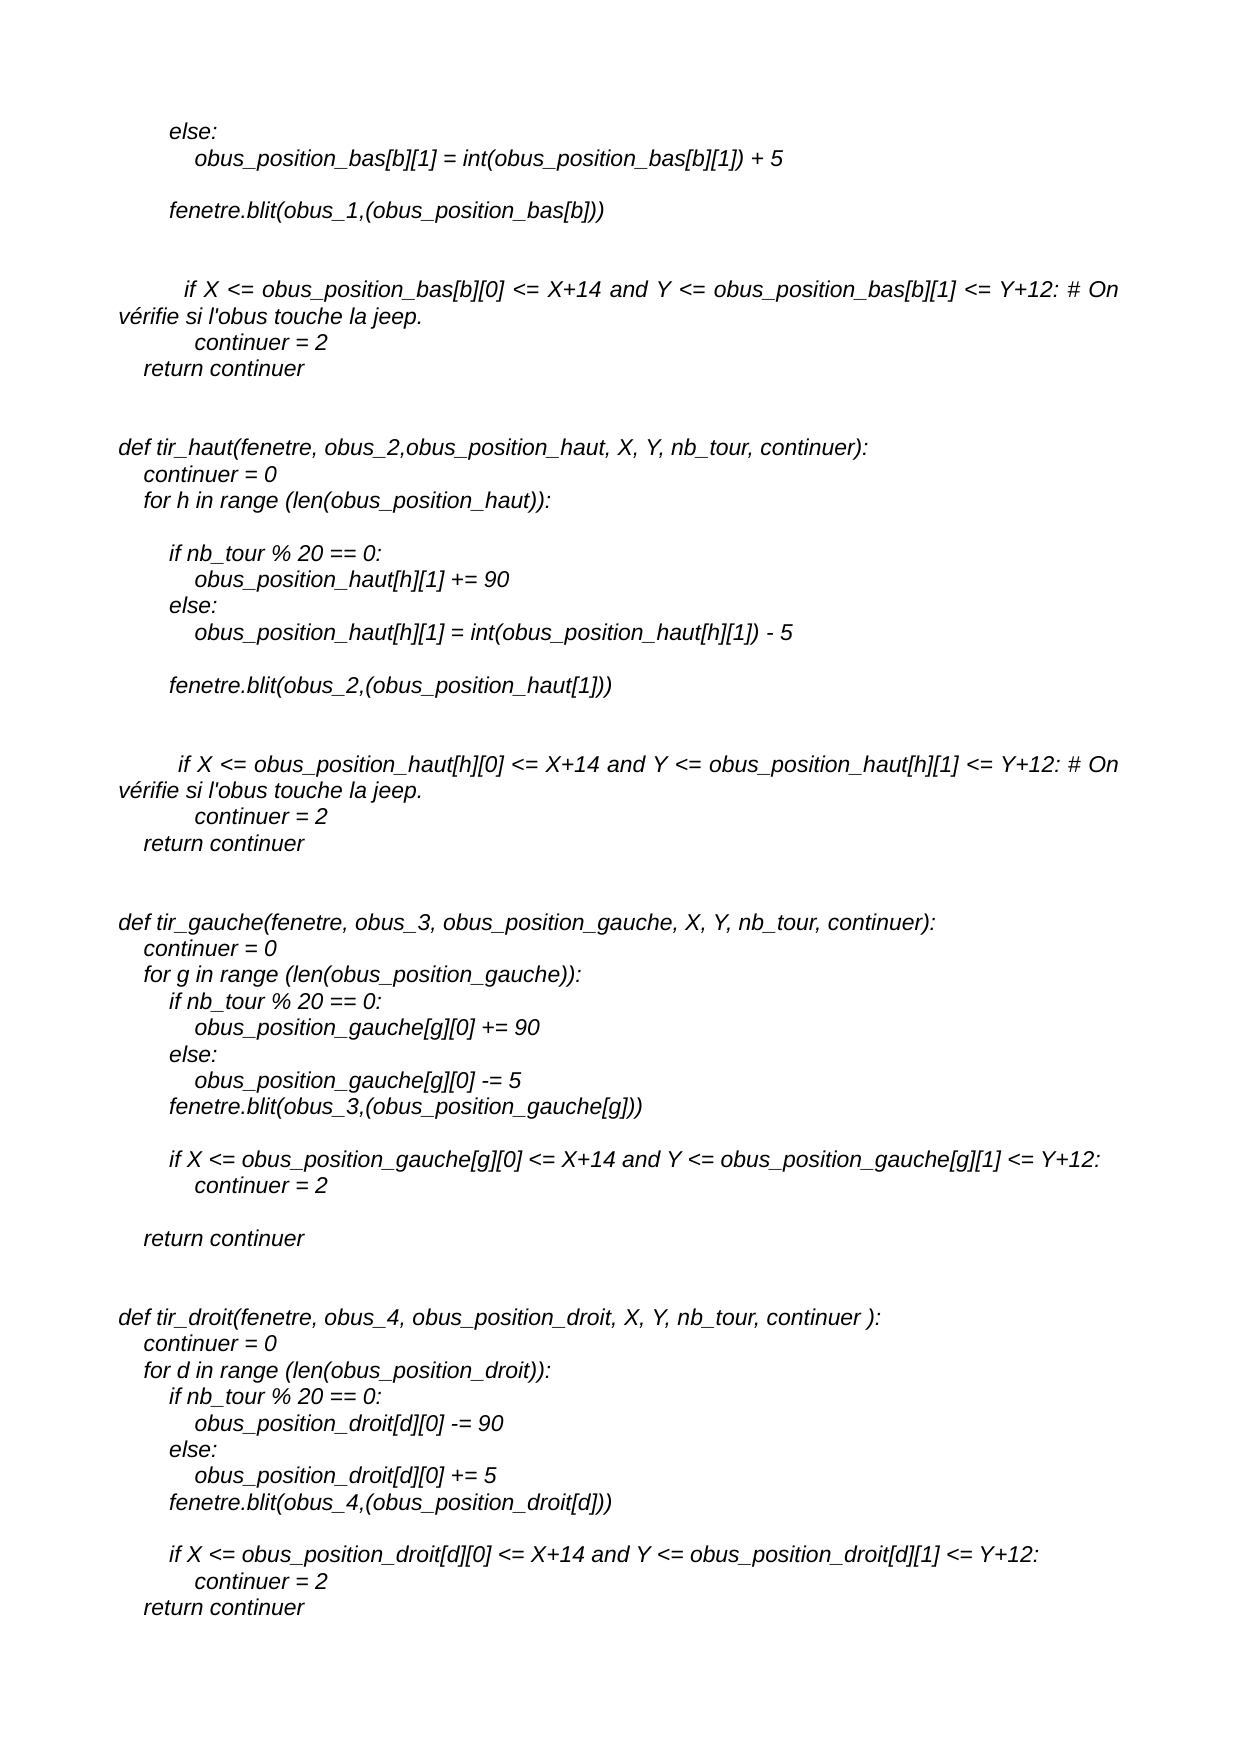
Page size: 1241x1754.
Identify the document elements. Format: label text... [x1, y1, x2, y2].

text if nb_tour % 20 == 0: [118, 1383, 1122, 1409]
text continuer = 0 [118, 935, 1122, 961]
text else: [118, 1436, 1122, 1462]
text obus_position_droit[d][0] += 5 [118, 1462, 1122, 1488]
text obus_position_gauche[g][0] += 90 [118, 1014, 1122, 1041]
text def tir_haut(fenetre, obus_2,obus_position_haut, X, Y, nb_tour, continuer): [118, 434, 1122, 461]
text if nb_tour % 20 == 0: [118, 988, 1122, 1014]
text if nb_tour % 20 == 0: [118, 540, 1122, 566]
text else: [118, 592, 1122, 619]
text continuer = 2 [118, 803, 1122, 830]
text obus_position_haut[h][1] += 90 [118, 566, 1122, 592]
text continuer = 2 [118, 1172, 1122, 1199]
text fenetre.blit(obus_1,(obus_position_bas[b])) [118, 197, 1122, 223]
text fenetre.blit(obus_4,(obus_position_droit[d])) [118, 1488, 1122, 1515]
text return continuer [118, 355, 1122, 382]
text fenetre.blit(obus_2,(obus_position_haut[1])) [118, 672, 1122, 698]
text continuer = 0 [118, 1330, 1122, 1357]
text obus_position_gauche[g][0] -= 5 [118, 1067, 1122, 1093]
text else: [118, 1041, 1122, 1067]
text return continuer [118, 830, 1122, 856]
text if X <= obus_position_gauche[g][0] <= X+14 and Y <= obus_position_gauche[g][1] <= Y+12: [118, 1146, 1122, 1172]
text for h in range (len(obus_position_haut)): [118, 487, 1122, 513]
text fenetre.blit(obus_3,(obus_position_gauche[g])) [118, 1093, 1122, 1119]
text obus_position_haut[h][1] = int(obus_position_haut[h][1]) - 5 [118, 619, 1122, 645]
text for g in range (len(obus_position_gauche)): [118, 961, 1122, 988]
text def tir_gauche(fenetre, obus_3, obus_position_gauche, X, Y, nb_tour, continuer): [118, 909, 1122, 935]
text return continuer [118, 1225, 1122, 1251]
text if X <= obus_position_haut[h][0] <= X+14 and Y <= obus_position_haut[h][1] <= Y+12: # On vérifie si l'obus touche la jeep. [118, 751, 1122, 803]
text obus_position_droit[d][0] -= 90 [118, 1409, 1122, 1436]
text continuer = 2 [118, 329, 1122, 355]
text return continuer [118, 1594, 1122, 1620]
text def tir_droit(fenetre, obus_4, obus_position_droit, X, Y, nb_tour, continuer ): [118, 1304, 1122, 1330]
text else: [118, 118, 1122, 144]
text continuer = 2 [118, 1568, 1122, 1594]
text obus_position_bas[b][1] = int(obus_position_bas[b][1]) + 5 [118, 144, 1122, 171]
text if X <= obus_position_droit[d][0] <= X+14 and Y <= obus_position_droit[d][1] <= Y+12: [118, 1541, 1122, 1568]
text if X <= obus_position_bas[b][0] <= X+14 and Y <= obus_position_bas[b][1] <= Y+12: # On vérifie si l'obus touche la jeep. [118, 276, 1122, 329]
text for d in range (len(obus_position_droit)): [118, 1357, 1122, 1383]
text continuer = 0 [118, 461, 1122, 487]
